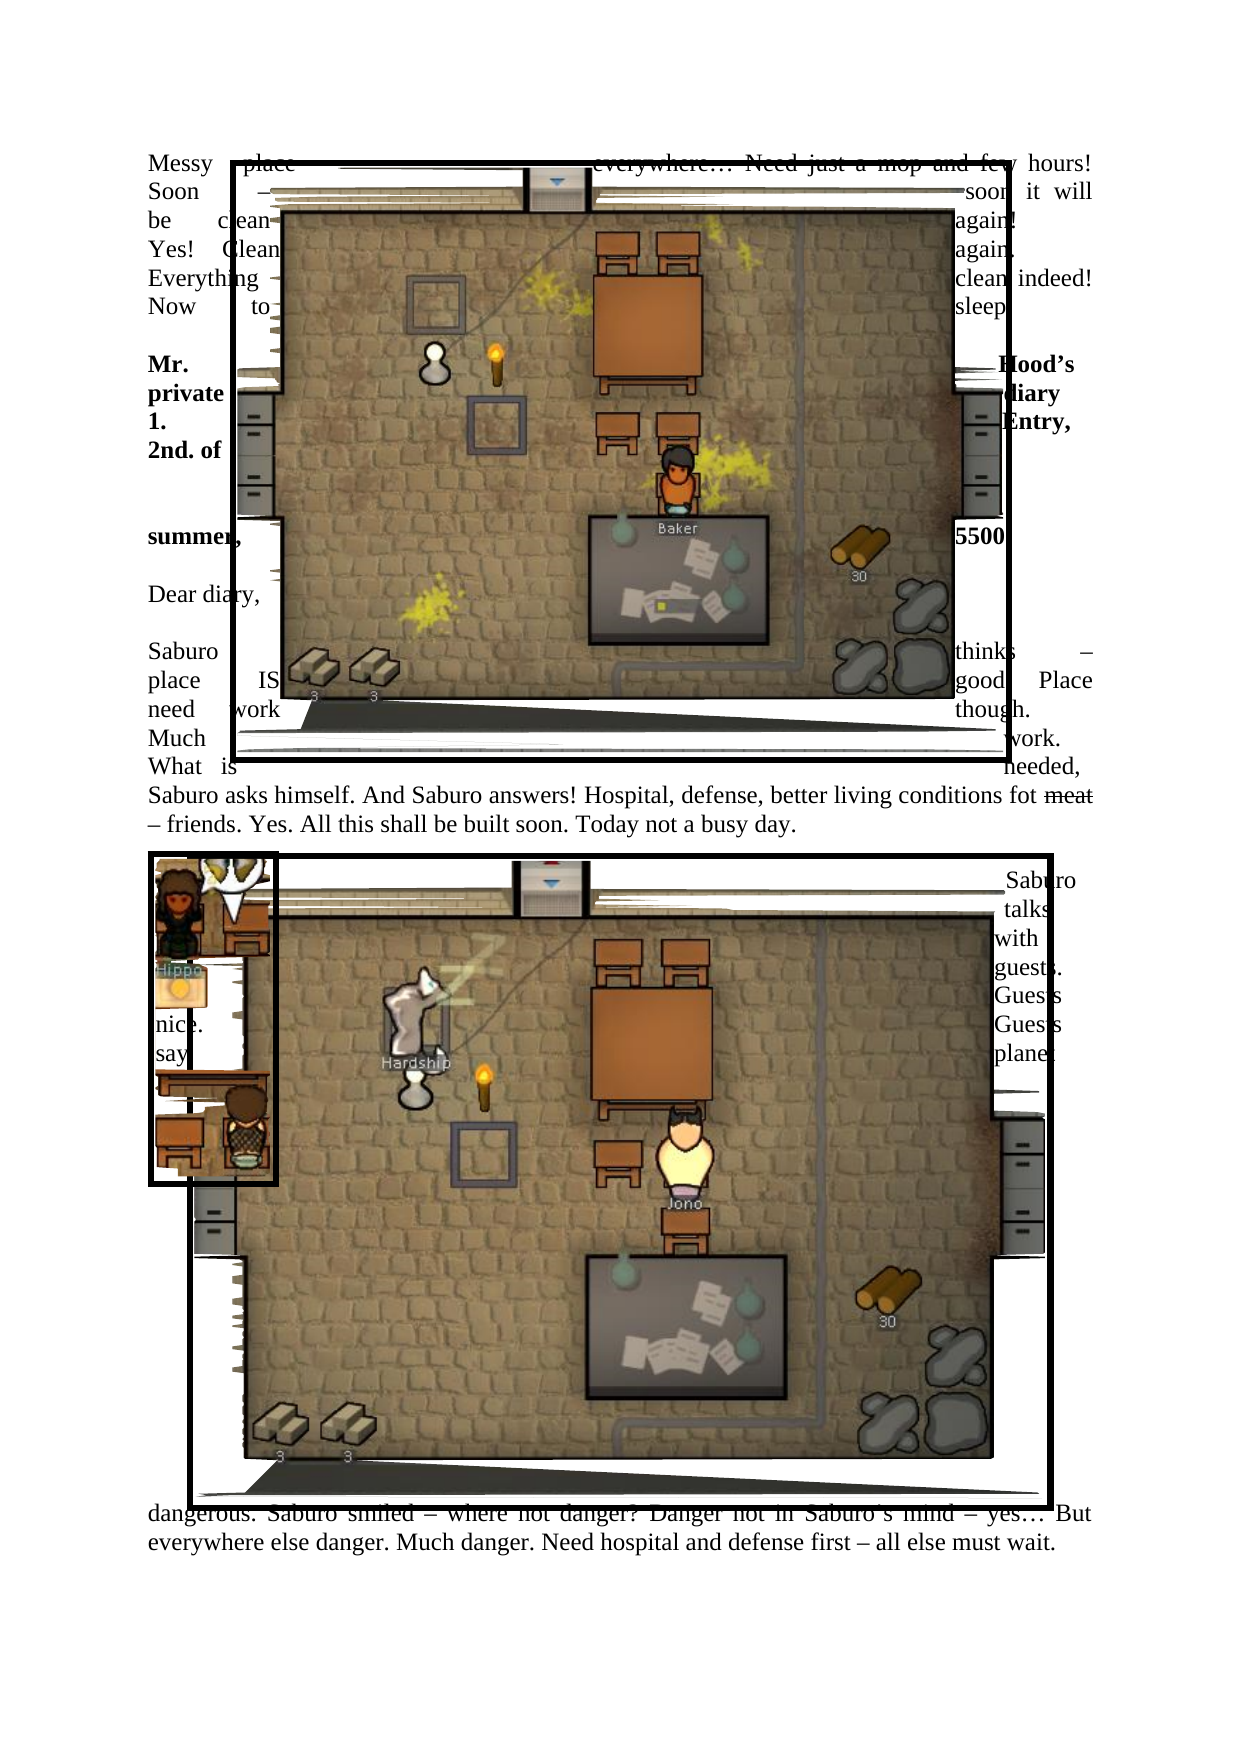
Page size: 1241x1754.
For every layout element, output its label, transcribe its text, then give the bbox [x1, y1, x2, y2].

text Mr. Hood’s private diary [1012, 349, 1093, 406]
text Yes! Clean again. Everything clean indeed! Now to sleep! [1012, 234, 1093, 320]
text 1. Entry, 2nd. of summer, 5500 [148, 406, 230, 550]
text 1. Entry, 2nd. of summer, 5500 [1012, 406, 1093, 550]
text Saburo thinks – place IS good. Place need work though. Much work. What is needed, Saburo asks himself. And Saburo answers! Hospital, defense, better living conditions fot meat – friends. Yes. All this shall be built soon. Today not a busy day. [148, 636, 1093, 838]
text Dear diary, [955, 579, 1006, 608]
text 1. Entry, 2nd. of summer, 5500 [955, 429, 1006, 550]
text 1. Entry, 2nd. of summer, 5500 [236, 406, 280, 550]
text Mr. Hood’s private diary [148, 349, 230, 406]
text Messy place – everywhere… Need just a mop and few hours! Soon – soon it will be clean again! [148, 148, 1093, 234]
text Mr. Hood’s private diary [955, 372, 1006, 392]
text Yes! Clean again. Everything clean indeed! Now to sleep! [236, 234, 280, 320]
text Saburo talks with guests. Guests nice. Guests say planet dangerous. Saburo smiled – where not danger? Danger not in Saburo’s mind – yes… But everywhere else danger. Much danger. Need hospital and defense first – all else must wait. [148, 866, 1093, 1556]
text Yes! Clean again. Everything clean indeed! Now to sleep! [148, 234, 230, 320]
text Mr. Hood’s private diary [236, 349, 280, 406]
text Yes! Clean again. Everything clean indeed! Now to sleep! [955, 234, 1006, 320]
text Mr. Hood’s private diary [955, 349, 1006, 372]
text Dear diary, [236, 579, 280, 608]
text Dear diary, [1012, 579, 1093, 608]
text Dear diary, [148, 579, 230, 608]
